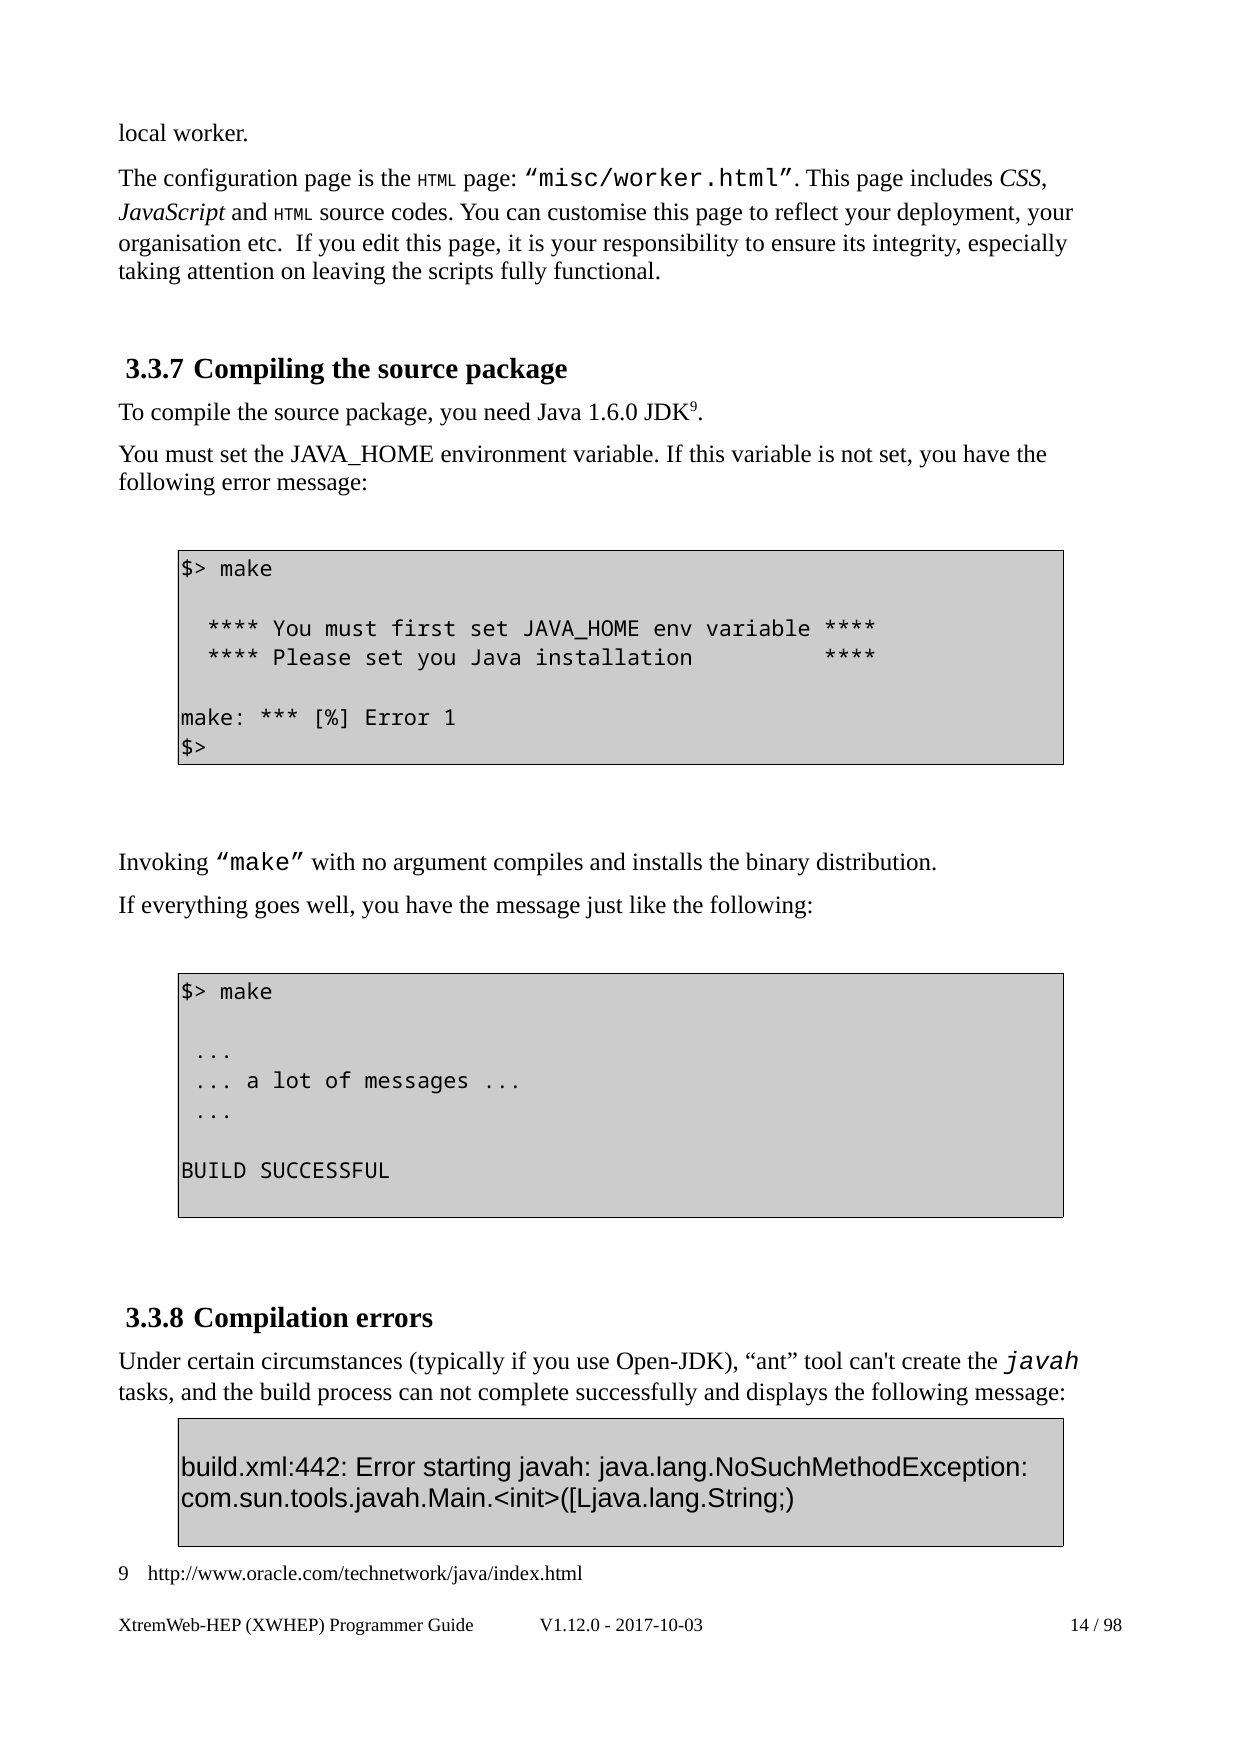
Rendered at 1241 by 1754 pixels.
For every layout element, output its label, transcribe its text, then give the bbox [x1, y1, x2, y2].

text ... [179, 1032, 1063, 1062]
text ... [179, 1092, 1063, 1122]
text BUILD SUCCESSFUL [179, 1152, 1063, 1181]
text build.xml:442: Error starting javah: java.lang.NoSuchMethodException: com.sun.tools.javah.Main.<init>([Ljava.lang.String;) [179, 1448, 1063, 1510]
text $> [179, 729, 1063, 764]
text To compile the source package, you need Java 1.6.0 JDK. [118, 397, 1122, 426]
text local worker. [118, 118, 1122, 147]
subtitle Compiling the source package [118, 351, 1122, 385]
subtitle Compilation errors [118, 1300, 1122, 1333]
text **** You must first set JAVA_HOME env variable **** [179, 609, 1063, 639]
text Invoking “make” with no argument compiles and installs the binary distribution. [118, 847, 1122, 878]
text make: *** [%] Error 1 [179, 699, 1063, 729]
text http://www.oracle.com/technetwork/java/index.html [118, 1561, 1122, 1585]
text You must set the JAVA_HOME environment variable. If this variable is not set, you have the following error message: [118, 439, 1122, 496]
text If everything goes well, you have the message just like the following: [118, 890, 1122, 919]
text Under certain circumstances (typically if you use Open-JDK), “ant” tool can't create the javah tasks, and the build process can not complete successfully and displays the following message: [118, 1346, 1122, 1405]
text **** Please set you Java installation **** [179, 639, 1063, 669]
text ... a lot of messages ... [179, 1062, 1063, 1092]
text The configuration page is the html page: “misc/worker.html”. This page includes CSS, JavaScript and html source codes. You can customise this page to reflect your deployment, your organisation etc. If you edit this page, it is your responsibility to ensure its integrity, especially taking attention on leaving the scripts fully functional. [118, 159, 1122, 285]
text $> make [179, 551, 1063, 580]
text $> make [179, 974, 1063, 1003]
